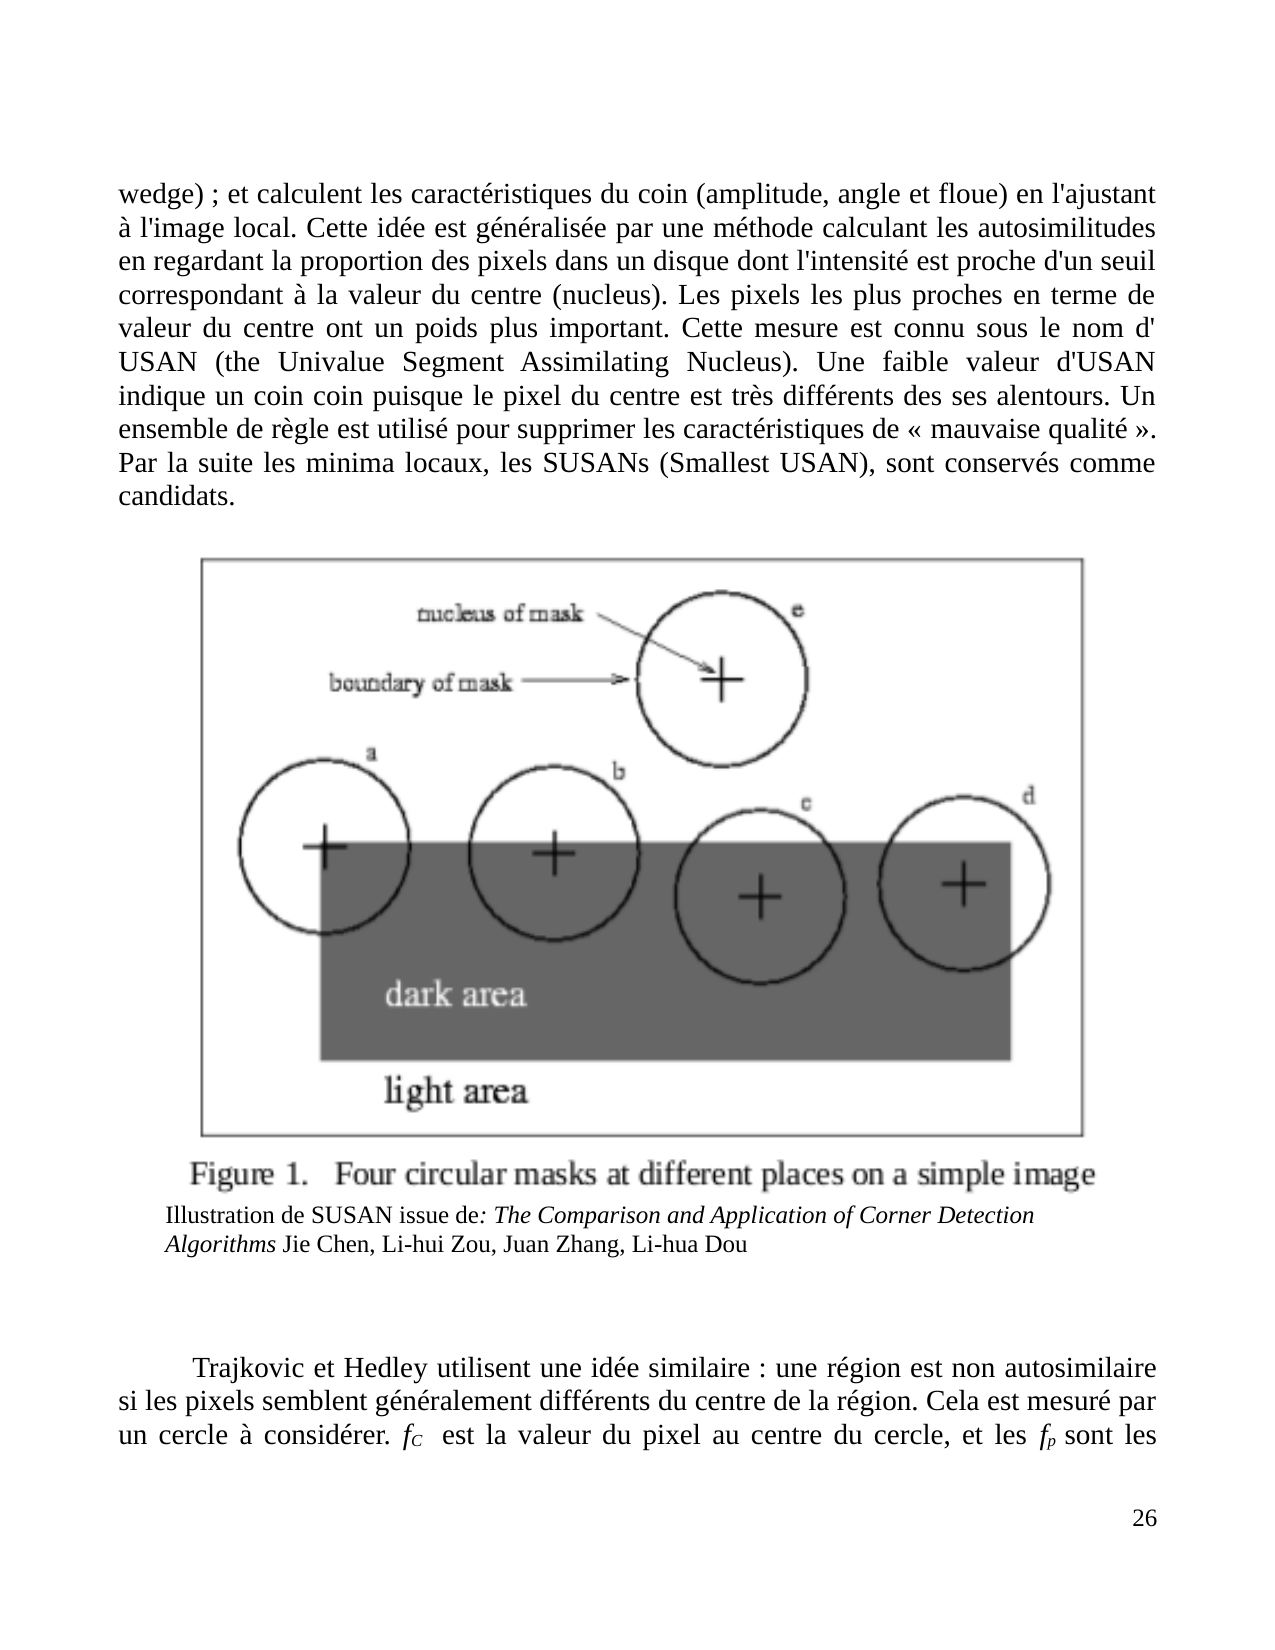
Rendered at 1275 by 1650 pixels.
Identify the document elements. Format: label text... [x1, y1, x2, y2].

picture [165, 536, 1111, 1201]
text Illustration de SUSAN issue de: The Comparison and Application of Corner Detection Algorithms Jie Chen, Li-hui Zou, Juan Zhang, Li-hua Dou [165, 1201, 1110, 1258]
text Trajkovic et Hedley utilisent une idée similaire : une région est non autosimilaire si les pixels semblent généralement différents du centre de la région. Cela est mesuré par un cercle à considérer. fC est la valeur du pixel au centre du cercle, et les fp sont les [118, 1350, 1157, 1450]
text wedge) ; et calculent les caractéristiques du coin (amplitude, angle et floue) en l'ajustant à l'image local. Cette idée est généralisée par une méthode calculant les autosimilitudes en regardant la proportion des pixels dans un disque dont l'intensité est proche d'un seuil correspondant à la valeur du centre (nucleus). Les pixels les plus proches en terme de valeur du centre ont un poids plus important. Cette mesure est connu sous le nom d' USAN (the Univalue Segment Assimilating Nucleus). Une faible valeur d'USAN indique un coin coin puisque le pixel du centre est très différents des ses alentours. Un ensemble de règle est utilisé pour supprimer les caractéristiques de « mauvaise qualité ». Par la suite les minima locaux, les SUSANs (Smallest USAN), sont conservés comme candidats. [118, 176, 1157, 512]
